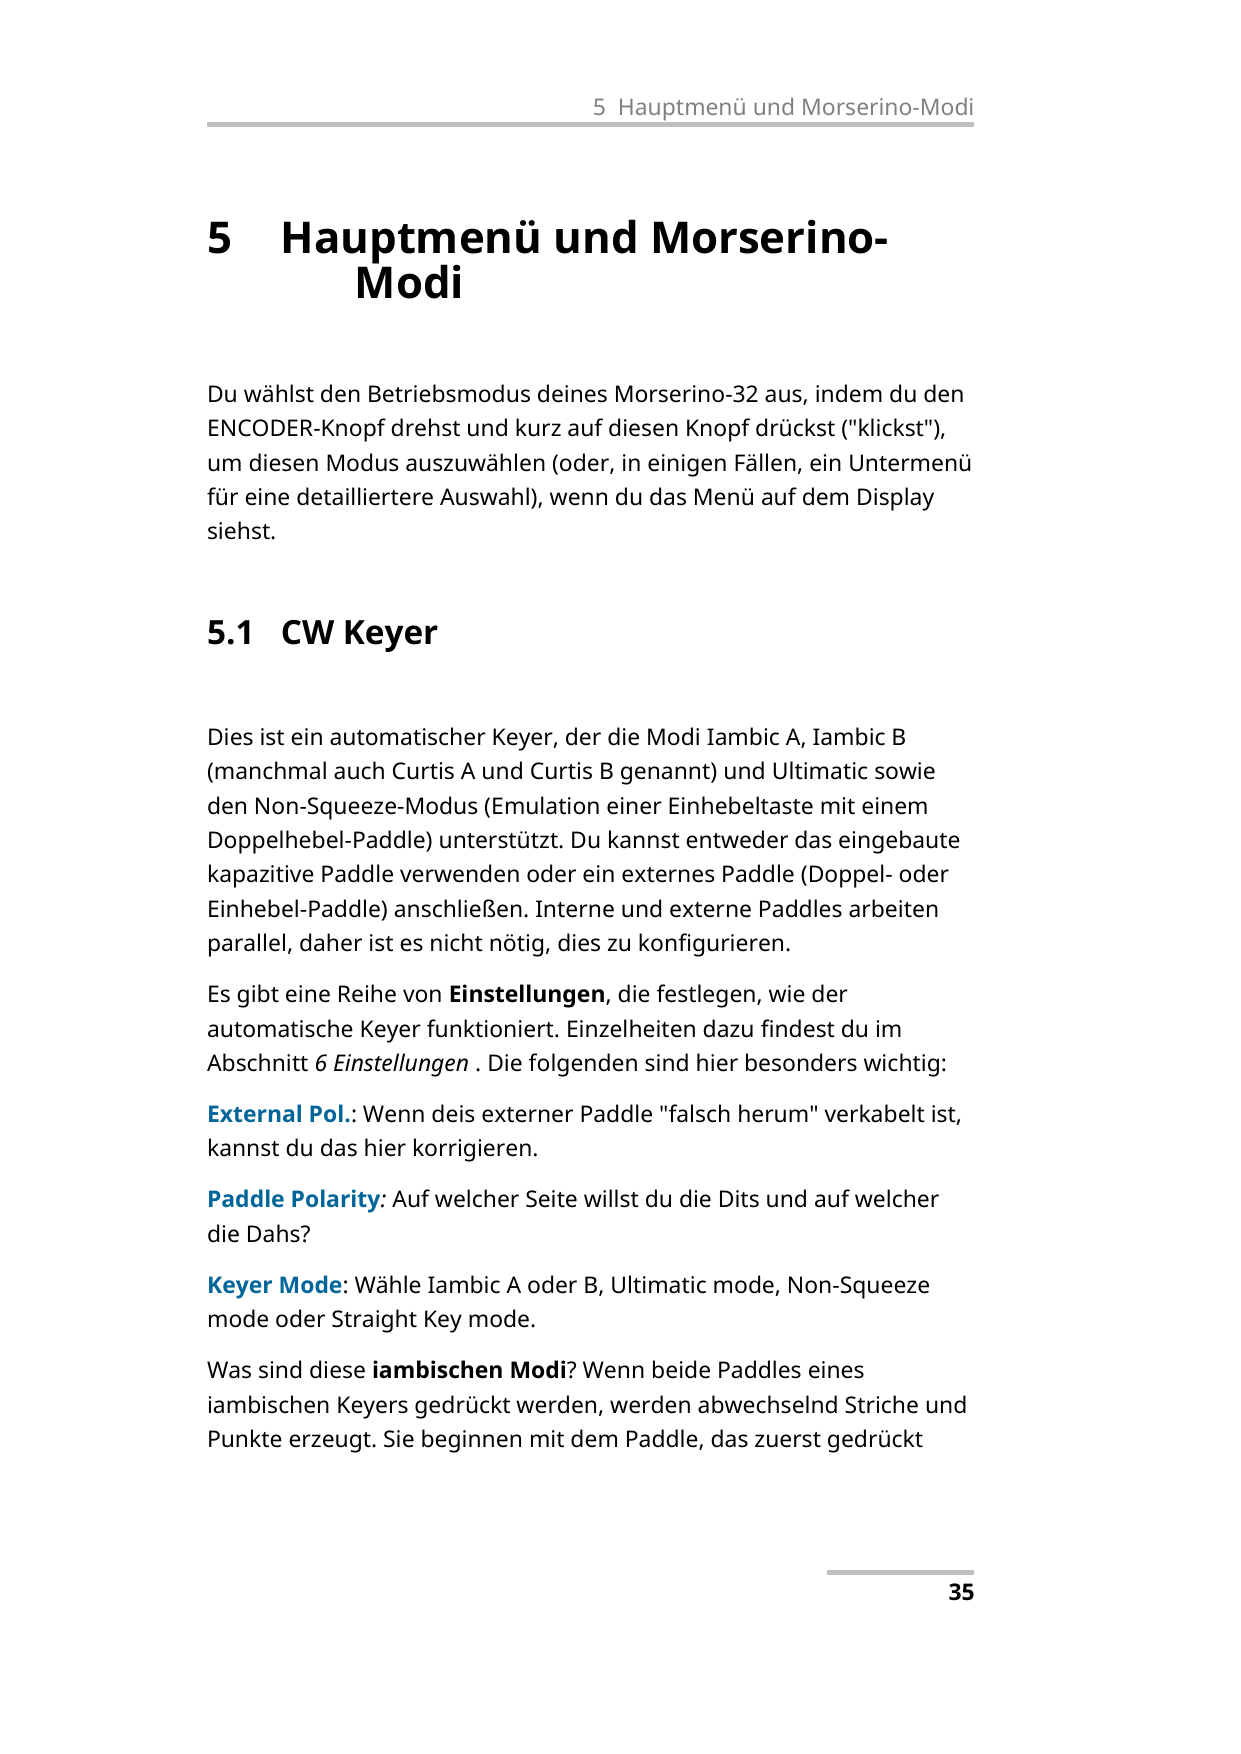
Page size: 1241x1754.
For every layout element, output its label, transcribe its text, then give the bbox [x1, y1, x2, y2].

text Was sind diese iambischen Modi? Wenn beide Paddles eines iambischen Keyers gedrückt werden, werden abwechselnd Striche und Punkte erzeugt. Sie beginnen mit dem Paddle, das zuerst gedrückt [207, 1354, 974, 1454]
subtitle Hauptmenü und Morserino-Modi [207, 207, 974, 311]
text Keyer Mode: Wähle Iambic A oder B, Ultimatic mode, Non-Squeeze mode oder Straight Key mode. [207, 1269, 974, 1334]
subtitle CW Keyer [207, 609, 974, 654]
text External Pol.: Wenn deis externer Paddle "falsch herum" verkabelt ist, kannst du das hier korrigieren. [207, 1098, 974, 1164]
text Dies ist ein automatischer Keyer, der die Modi Iambic A, Iambic B (manchmal auch Curtis A und Curtis B genannt) und Ultimatic sowie den Non-Squeeze-Modus (Emulation einer Einhebeltaste mit einem Doppelhebel-Paddle) unterstützt. Du kannst entweder das eingebaute kapazitive Paddle verwenden oder ein externes Paddle (Doppel- oder Einhebel-Paddle) anschließen. Interne und externe Paddles arbeiten parallel, daher ist es nicht nötig, dies zu konfigurieren. [207, 721, 974, 958]
text Paddle Polarity: Auf welcher Seite willst du die Dits und auf welcher die Dahs? [207, 1183, 974, 1249]
text Du wählst den Betriebsmodus deines Morserino-32 aus, indem du den ENCODER-Knopf drehst und kurz auf diesen Knopf drückst ("klickst"), um diesen Modus auszuwählen (oder, in einigen Fällen, ein Untermenü für eine detailliertere Auswahl), wenn du das Menü auf dem Display siehst. [207, 378, 974, 546]
text Es gibt eine Reihe von Einstellungen, die festlegen, wie der automatische Keyer funktioniert. Einzelheiten dazu findest du im Abschnitt 6 Einstellungen . Die folgenden sind hier besonders wichtig: [207, 978, 974, 1078]
